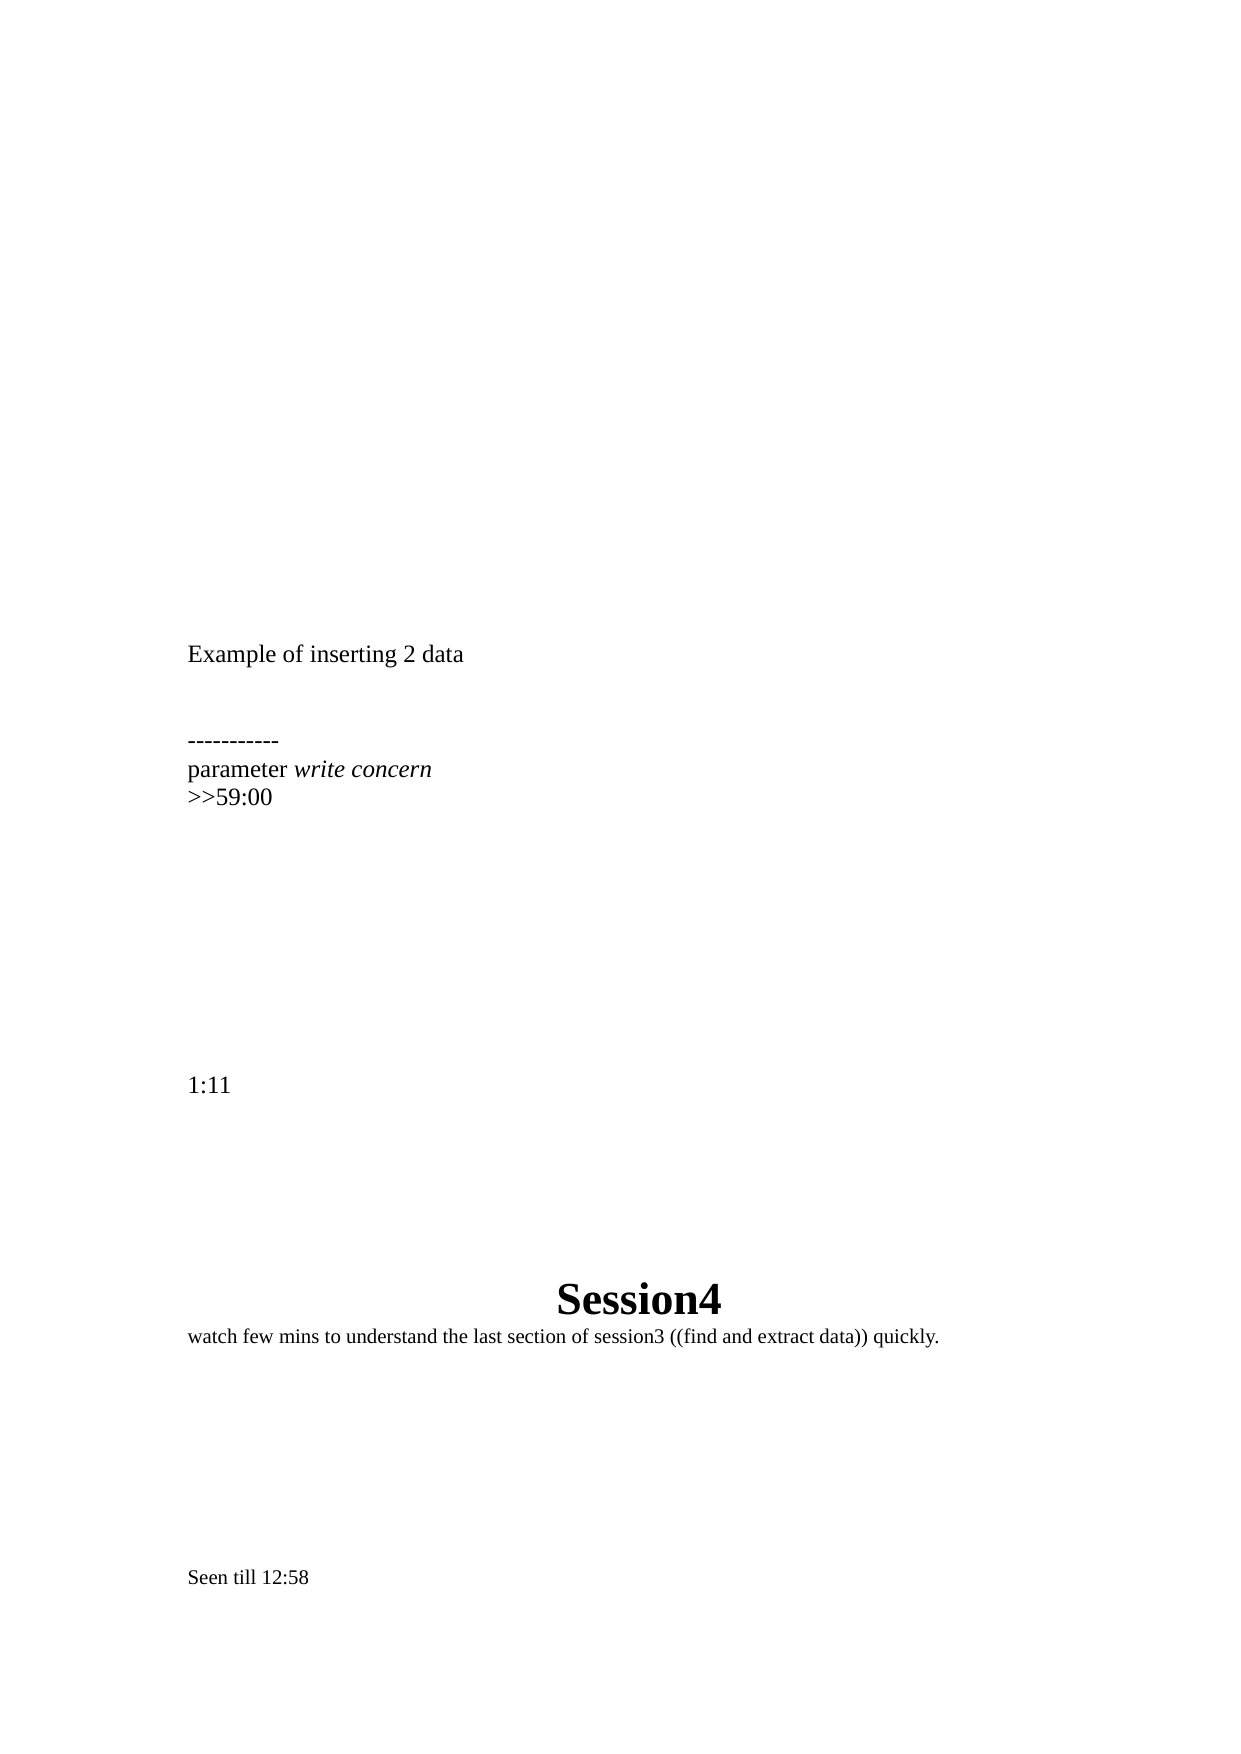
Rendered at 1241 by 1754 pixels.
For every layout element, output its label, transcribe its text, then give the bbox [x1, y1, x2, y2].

text Example of inserting 2 data [187, 639, 1090, 667]
text ----------- [187, 725, 1090, 754]
text watch few mins to understand the last section of session3 ((find and extract data)) quickly. [187, 1324, 1090, 1348]
text parameter write concern [187, 754, 1090, 782]
text >>59:00 [187, 782, 1090, 811]
text Seen till 12:58 [187, 1564, 1090, 1589]
text 1:11 [187, 1070, 1090, 1099]
text Session4 [187, 1271, 1090, 1324]
